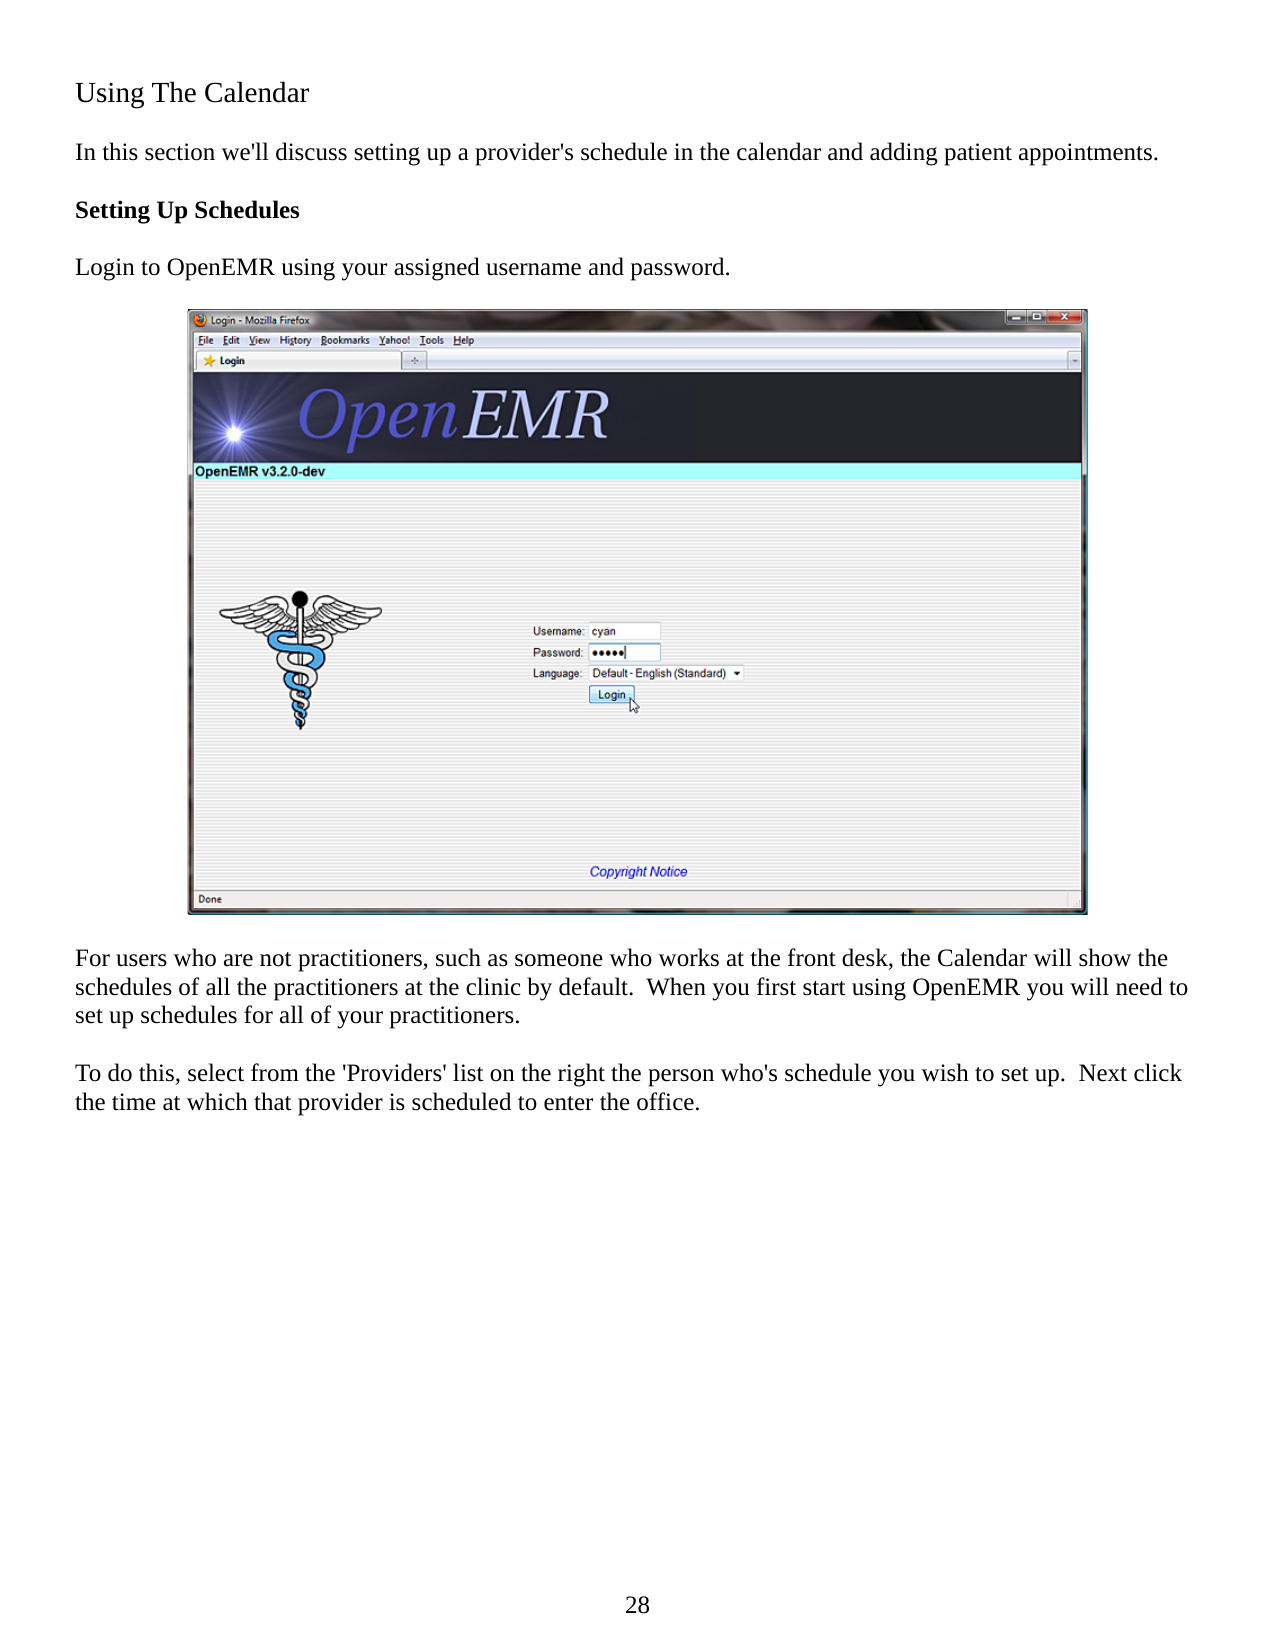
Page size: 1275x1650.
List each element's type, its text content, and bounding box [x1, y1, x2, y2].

text Setting Up Schedules [75, 195, 1200, 223]
text In this section we'll discuss setting up a provider's schedule in the calendar and adding patient appointments. [75, 137, 1200, 166]
text Login to OpenEMR using your assigned username and password. [75, 252, 1200, 281]
text Using The Calendar [75, 75, 1200, 108]
text For users who are not practitioners, such as someone who works at the front desk, the Calendar will show the schedules of all the practitioners at the clinic by default. When you first start using OpenEMR you will need to set up schedules for all of your practitioners. [75, 943, 1200, 1029]
text To do this, select from the 'Providers' list on the right the person who's schedule you wish to set up. Next click the time at which that provider is scheduled to enter the office. [75, 1058, 1200, 1116]
picture [187, 309, 1088, 915]
